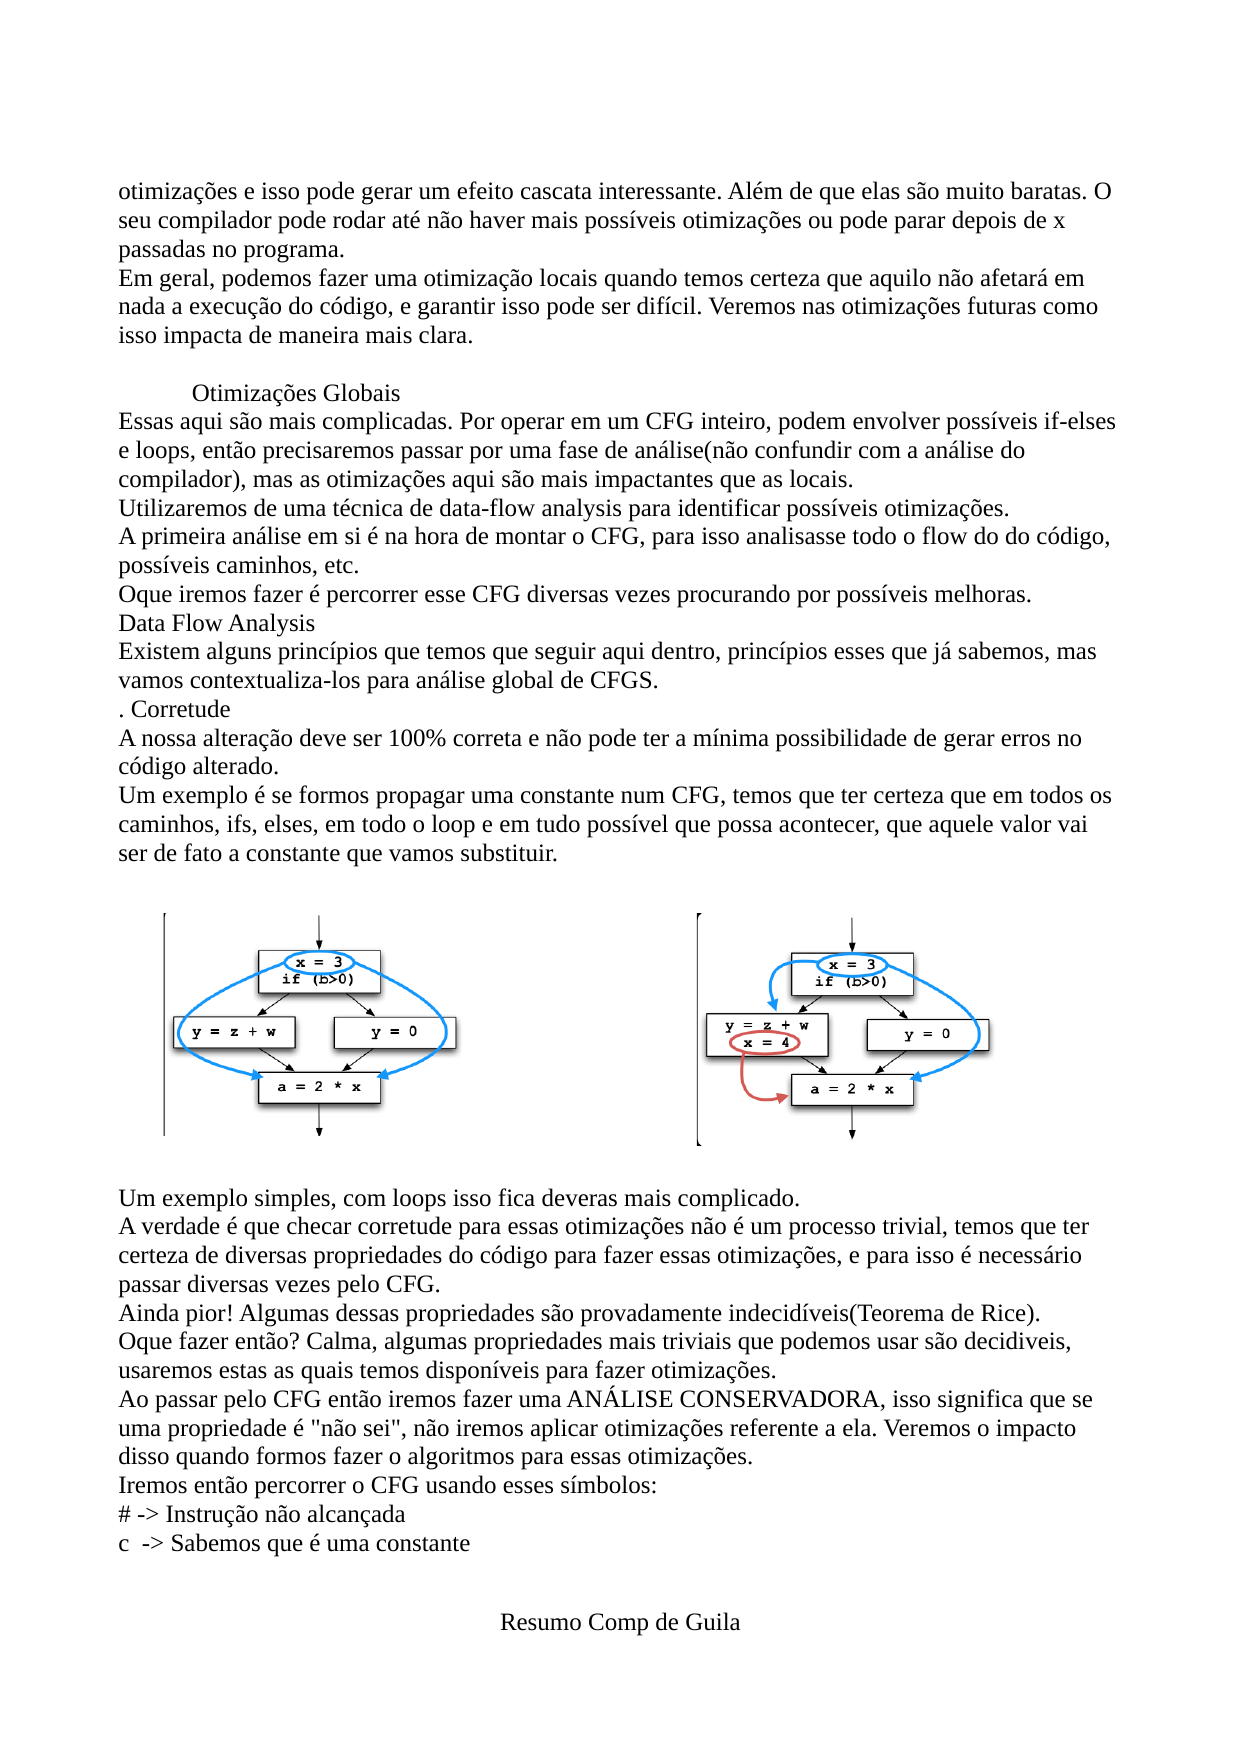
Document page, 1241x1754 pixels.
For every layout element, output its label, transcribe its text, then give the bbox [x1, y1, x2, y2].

text Ao passar pelo CFG então iremos fazer uma ANÁLISE CONSERVADORA, isso significa que se uma propriedade é "não sei", não iremos aplicar otimizações referente a ela. Veremos o impacto disso quando formos fazer o algoritmos para essas otimizações. [118, 1384, 1122, 1470]
text A primeira análise em si é na hora de montar o CFG, para isso analisasse todo o flow do do código, possíveis caminhos, etc. [118, 521, 1122, 579]
text # -> Instrução não alcançada [118, 1499, 1122, 1528]
text Em geral, podemos fazer uma otimização locais quando temos certeza que aquilo não afetará em nada a execução do código, e garantir isso pode ser difícil. Veremos nas otimizações futuras como isso impacta de maneira mais clara. [118, 263, 1122, 349]
text Existem alguns princípios que temos que seguir aqui dentro, princípios esses que já sabemos, mas vamos contextualiza-los para análise global de CFGS. [118, 636, 1122, 694]
text Essas aqui são mais complicadas. Por operar em um CFG inteiro, podem envolver possíveis if-elses e loops, então precisaremos passar por uma fase de análise(não confundir com a análise do compilador), mas as otimizações aqui são mais impactantes que as locais. [118, 406, 1122, 493]
text A nossa alteração deve ser 100% correta e não pode ter a mínima possibilidade de gerar erros no código alterado. [118, 723, 1122, 780]
text otimizações e isso pode gerar um efeito cascata interessante. Além de que elas são muito baratas. O seu compilador pode rodar até não haver mais possíveis otimizações ou pode parar depois de x passadas no programa. [118, 176, 1122, 263]
text Oque fazer então? Calma, algumas propriedades mais triviais que podemos usar são decidiveis, usaremos estas as quais temos disponíveis para fazer otimizações. [118, 1326, 1122, 1384]
text Otimizações Globais [118, 378, 1122, 406]
text c -> Sabemos que é uma constante [118, 1528, 1122, 1556]
text Data Flow Analysis [118, 608, 1122, 636]
text Utilizaremos de uma técnica de data-flow analysis para identificar possíveis otimizações. [118, 493, 1122, 521]
picture [221, 913, 469, 1136]
picture [755, 913, 1004, 1146]
text Ainda pior! Algumas dessas propriedades são provadamente indecidíveis(Teorema de Rice). [118, 1298, 1122, 1326]
text . Corretude [118, 694, 1122, 723]
text Um exemplo é se formos propagar uma constante num CFG, temos que ter certeza que em todos os caminhos, ifs, elses, em todo o loop e em tudo possível que possa acontecer, que aquele valor vai ser de fato a constante que vamos substituir. [118, 780, 1122, 866]
text Iremos então percorrer o CFG usando esses símbolos: [118, 1470, 1122, 1499]
text Um exemplo simples, com loops isso fica deveras mais complicado. [118, 1183, 1122, 1211]
text A verdade é que checar corretude para essas otimizações não é um processo trivial, temos que ter certeza de diversas propriedades do código para fazer essas otimizações, e para isso é necessário passar diversas vezes pelo CFG. [118, 1211, 1122, 1298]
text Oque iremos fazer é percorrer esse CFG diversas vezes procurando por possíveis melhoras. [118, 579, 1122, 608]
